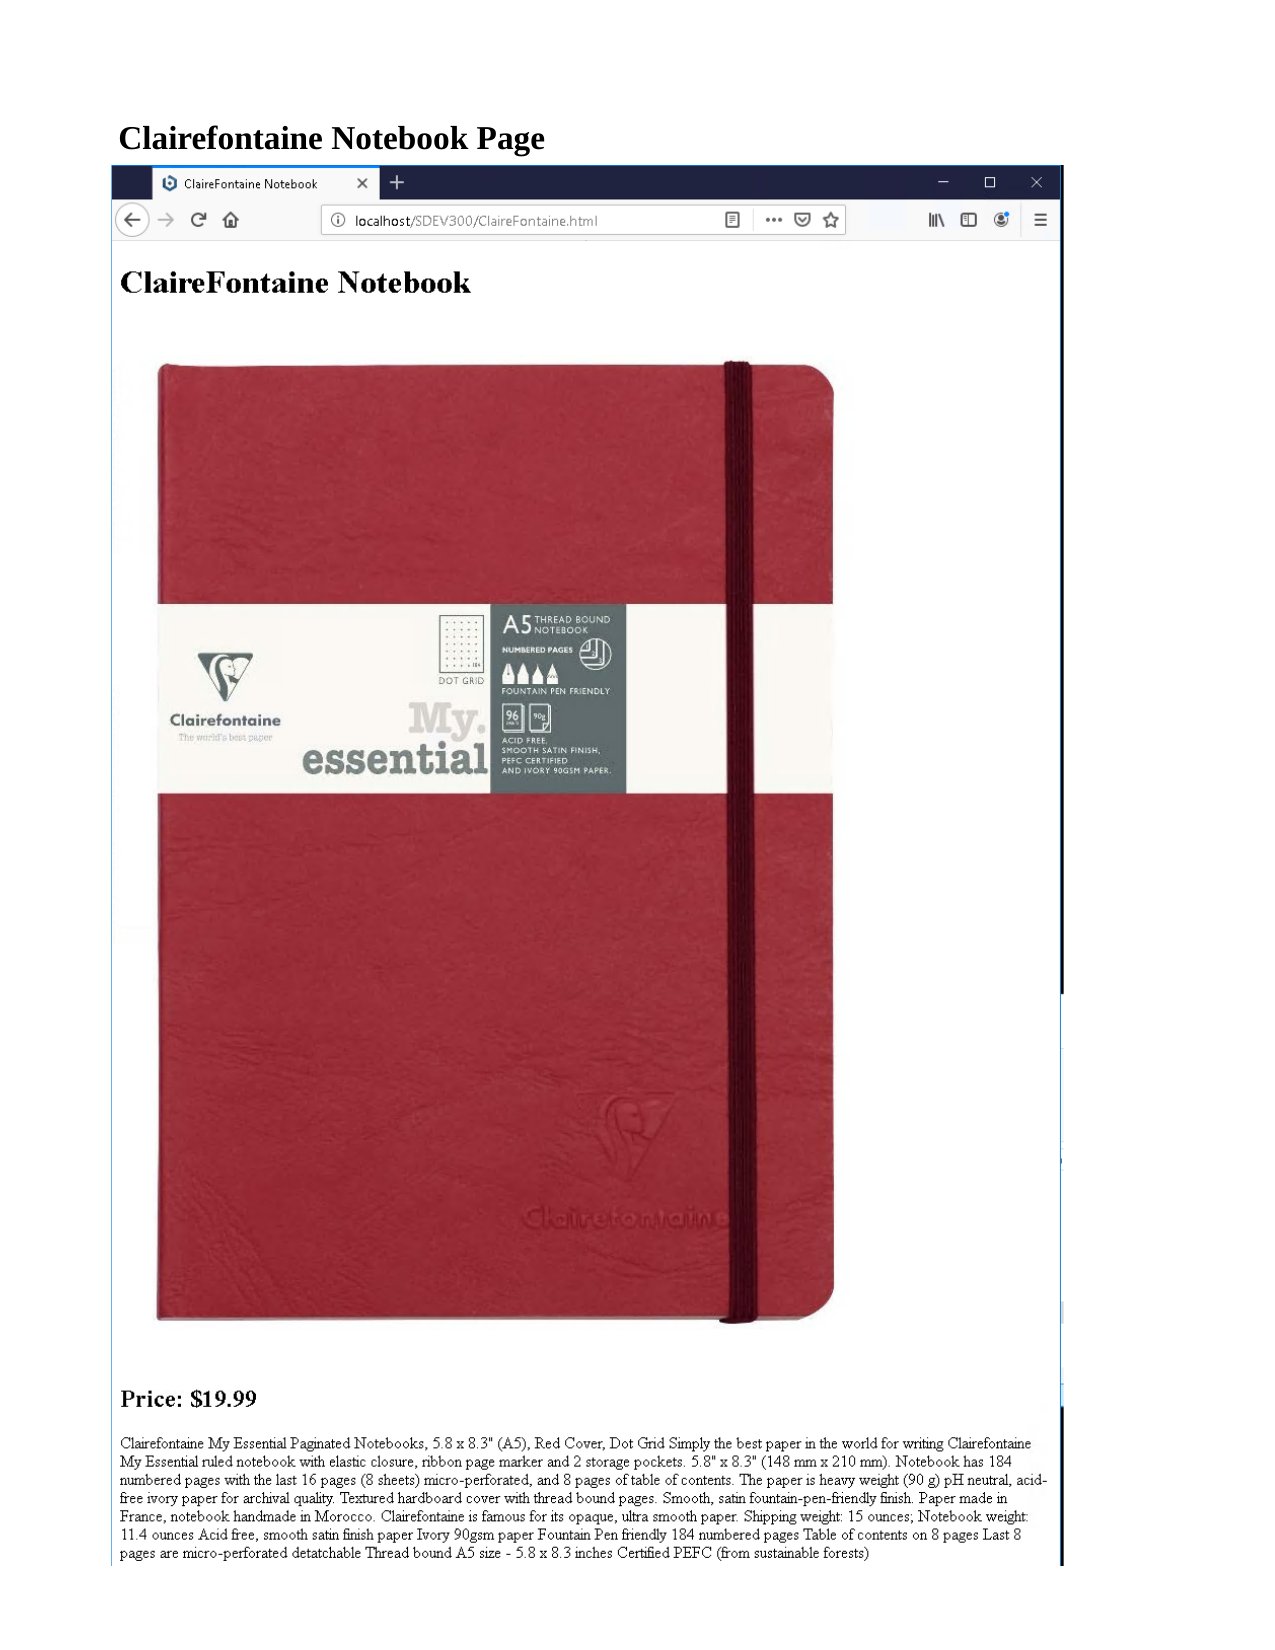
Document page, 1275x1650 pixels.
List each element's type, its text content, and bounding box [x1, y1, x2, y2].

text Clairefontaine Notebook Page [118, 118, 1157, 156]
picture [111, 165, 1064, 1566]
